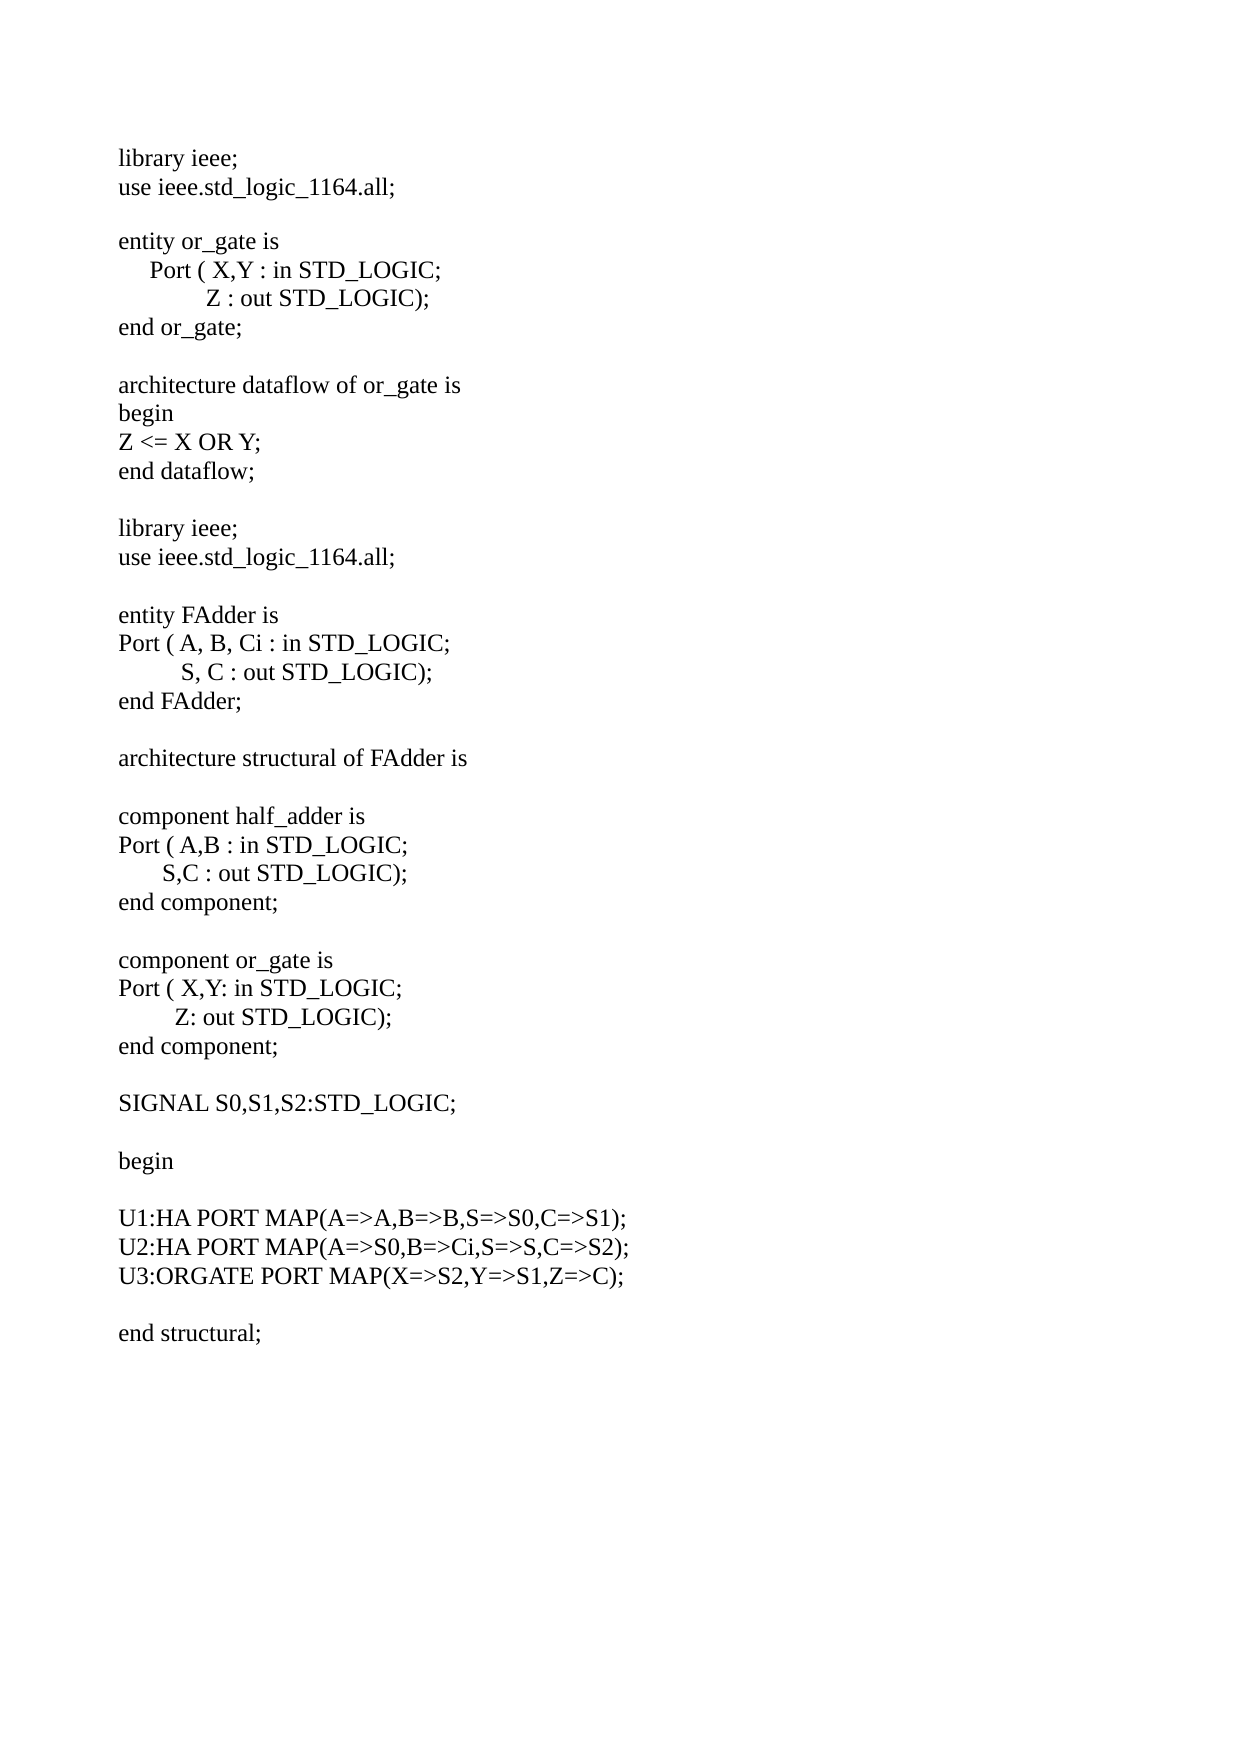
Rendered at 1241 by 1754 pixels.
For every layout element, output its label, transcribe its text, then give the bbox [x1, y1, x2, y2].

text end component; [118, 1031, 1122, 1060]
text U3:ORGATE PORT MAP(X=>S2,Y=>S1,Z=>C); [118, 1261, 1122, 1290]
text U2:HA PORT MAP(A=>S0,B=>Ci,S=>S,C=>S2); [118, 1232, 1122, 1261]
text library ieee; [118, 143, 1122, 172]
text entity or_gate is [118, 226, 1122, 255]
text Port ( X,Y: in STD_LOGIC; [118, 973, 1122, 1002]
text use ieee.std_logic_1164.all; [118, 542, 1122, 571]
text U1:HA PORT MAP(A=>A,B=>B,S=>S0,C=>S1); [118, 1203, 1122, 1232]
text Port ( X,Y : in STD_LOGIC; [118, 255, 1122, 283]
text component or_gate is [118, 945, 1122, 973]
text library ieee; [118, 513, 1122, 542]
text Z : out STD_LOGIC); [118, 283, 1122, 312]
text Port ( A, B, Ci : in STD_LOGIC; [118, 628, 1122, 657]
text architecture dataflow of or_gate is [118, 370, 1122, 398]
text use ieee.std_logic_1164.all; [118, 172, 1122, 201]
text begin [118, 1146, 1122, 1175]
text entity FAdder is [118, 600, 1122, 628]
text begin [118, 398, 1122, 427]
text end dataflow; [118, 456, 1122, 485]
text end component; [118, 887, 1122, 916]
text Z: out STD_LOGIC); [118, 1002, 1122, 1031]
text end structural; [118, 1318, 1122, 1347]
text end FAdder; [118, 686, 1122, 715]
text SIGNAL S0,S1,S2:STD_LOGIC; [118, 1088, 1122, 1117]
text architecture structural of FAdder is [118, 743, 1122, 772]
text Port ( A,B : in STD_LOGIC; [118, 830, 1122, 858]
text S,C : out STD_LOGIC); [118, 858, 1122, 887]
text end or_gate; [118, 312, 1122, 341]
text S, C : out STD_LOGIC); [118, 657, 1122, 686]
text component half_adder is [118, 801, 1122, 830]
text Z <= X OR Y; [118, 427, 1122, 456]
